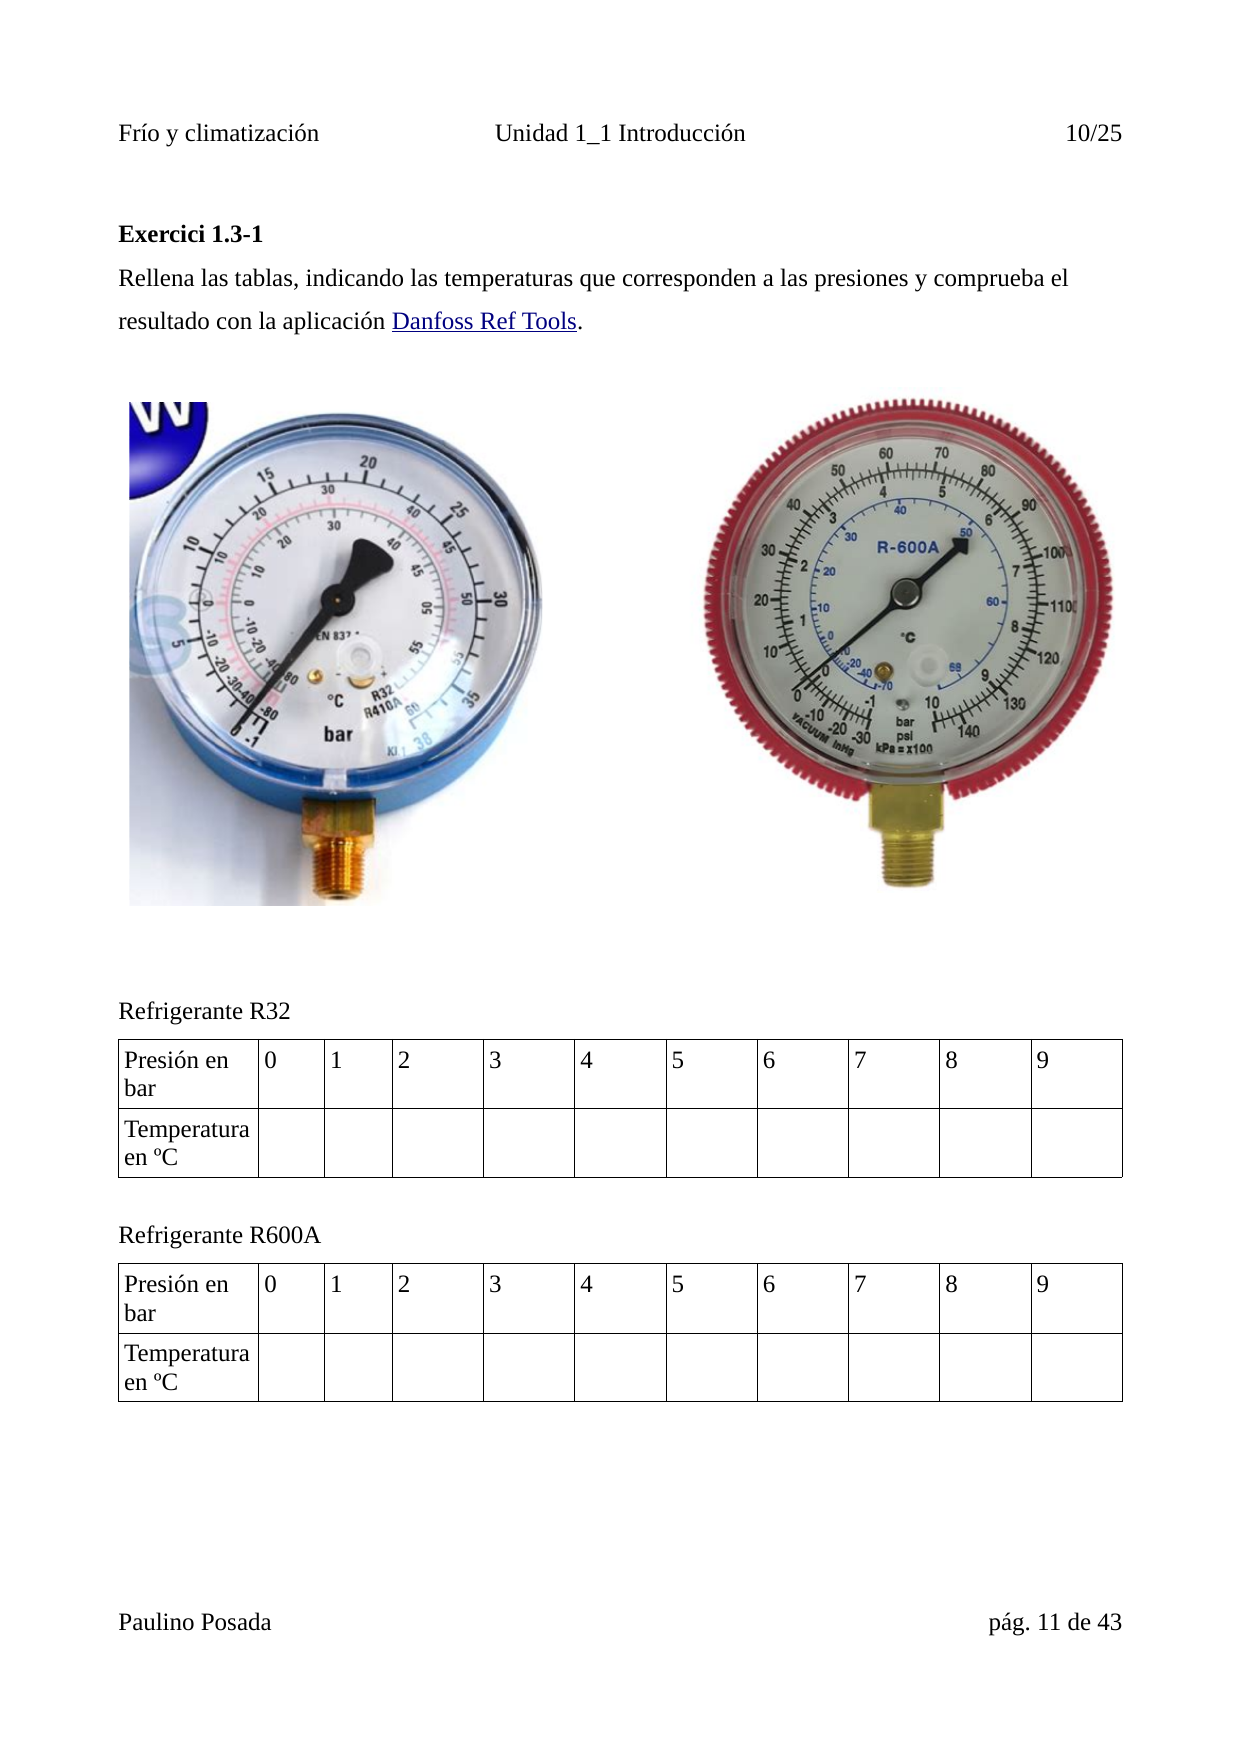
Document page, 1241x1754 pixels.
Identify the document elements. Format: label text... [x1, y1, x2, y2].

text Refrigerante R32 [118, 996, 1122, 1024]
table_header 0 [259, 1040, 324, 1108]
table_header 6 [758, 1264, 848, 1332]
table_cell [758, 1334, 848, 1401]
table_header 1 [325, 1040, 392, 1108]
table_cell [575, 1109, 666, 1177]
picture [657, 387, 1159, 893]
table_cell [484, 1334, 574, 1401]
table_header 9 [1032, 1264, 1122, 1332]
table_cell [667, 1109, 757, 1177]
table_cell [1032, 1334, 1122, 1401]
table_header 3 [484, 1040, 574, 1108]
table_header Presión en bar [119, 1040, 258, 1108]
table_cell [259, 1334, 324, 1401]
table_header 2 [393, 1264, 483, 1332]
table_cell [758, 1109, 848, 1177]
table_header 5 [667, 1264, 757, 1332]
table_header 5 [667, 1040, 757, 1108]
text Exercici 1.3-1 [118, 219, 1122, 248]
table_header 4 [575, 1040, 666, 1108]
text Refrigerante R600A [118, 1220, 1122, 1249]
table_header 9 [1032, 1040, 1122, 1108]
table_header 2 [393, 1040, 483, 1108]
table_header 7 [849, 1264, 939, 1332]
table_cell [393, 1109, 483, 1177]
picture [129, 402, 543, 906]
table_header 7 [849, 1040, 939, 1108]
table_cell [325, 1109, 392, 1177]
table_cell Temperatura en ºC [119, 1109, 258, 1177]
table_header 3 [484, 1264, 574, 1332]
table_cell [575, 1334, 666, 1401]
table_cell [325, 1334, 392, 1401]
table_header 8 [940, 1040, 1031, 1108]
table_cell [393, 1334, 483, 1401]
table_cell [849, 1109, 939, 1177]
table_cell [484, 1109, 574, 1177]
table_header 0 [259, 1264, 324, 1332]
table_cell [849, 1334, 939, 1401]
table_cell [667, 1334, 757, 1401]
table_cell [940, 1334, 1031, 1401]
table_cell [259, 1109, 324, 1177]
table_header 1 [325, 1264, 392, 1332]
text Rellena las tablas, indicando las temperaturas que corresponden a las presiones y comprueba el resultado con la aplicación Danfoss Ref Tools. [118, 263, 1122, 334]
table_header Presión en bar [119, 1264, 258, 1332]
table_header 8 [940, 1264, 1031, 1332]
table_cell [1032, 1109, 1122, 1177]
table_cell [940, 1109, 1031, 1177]
table_cell Temperatura en ºC [119, 1334, 258, 1401]
table_header 6 [758, 1040, 848, 1108]
table_header 4 [575, 1264, 666, 1332]
